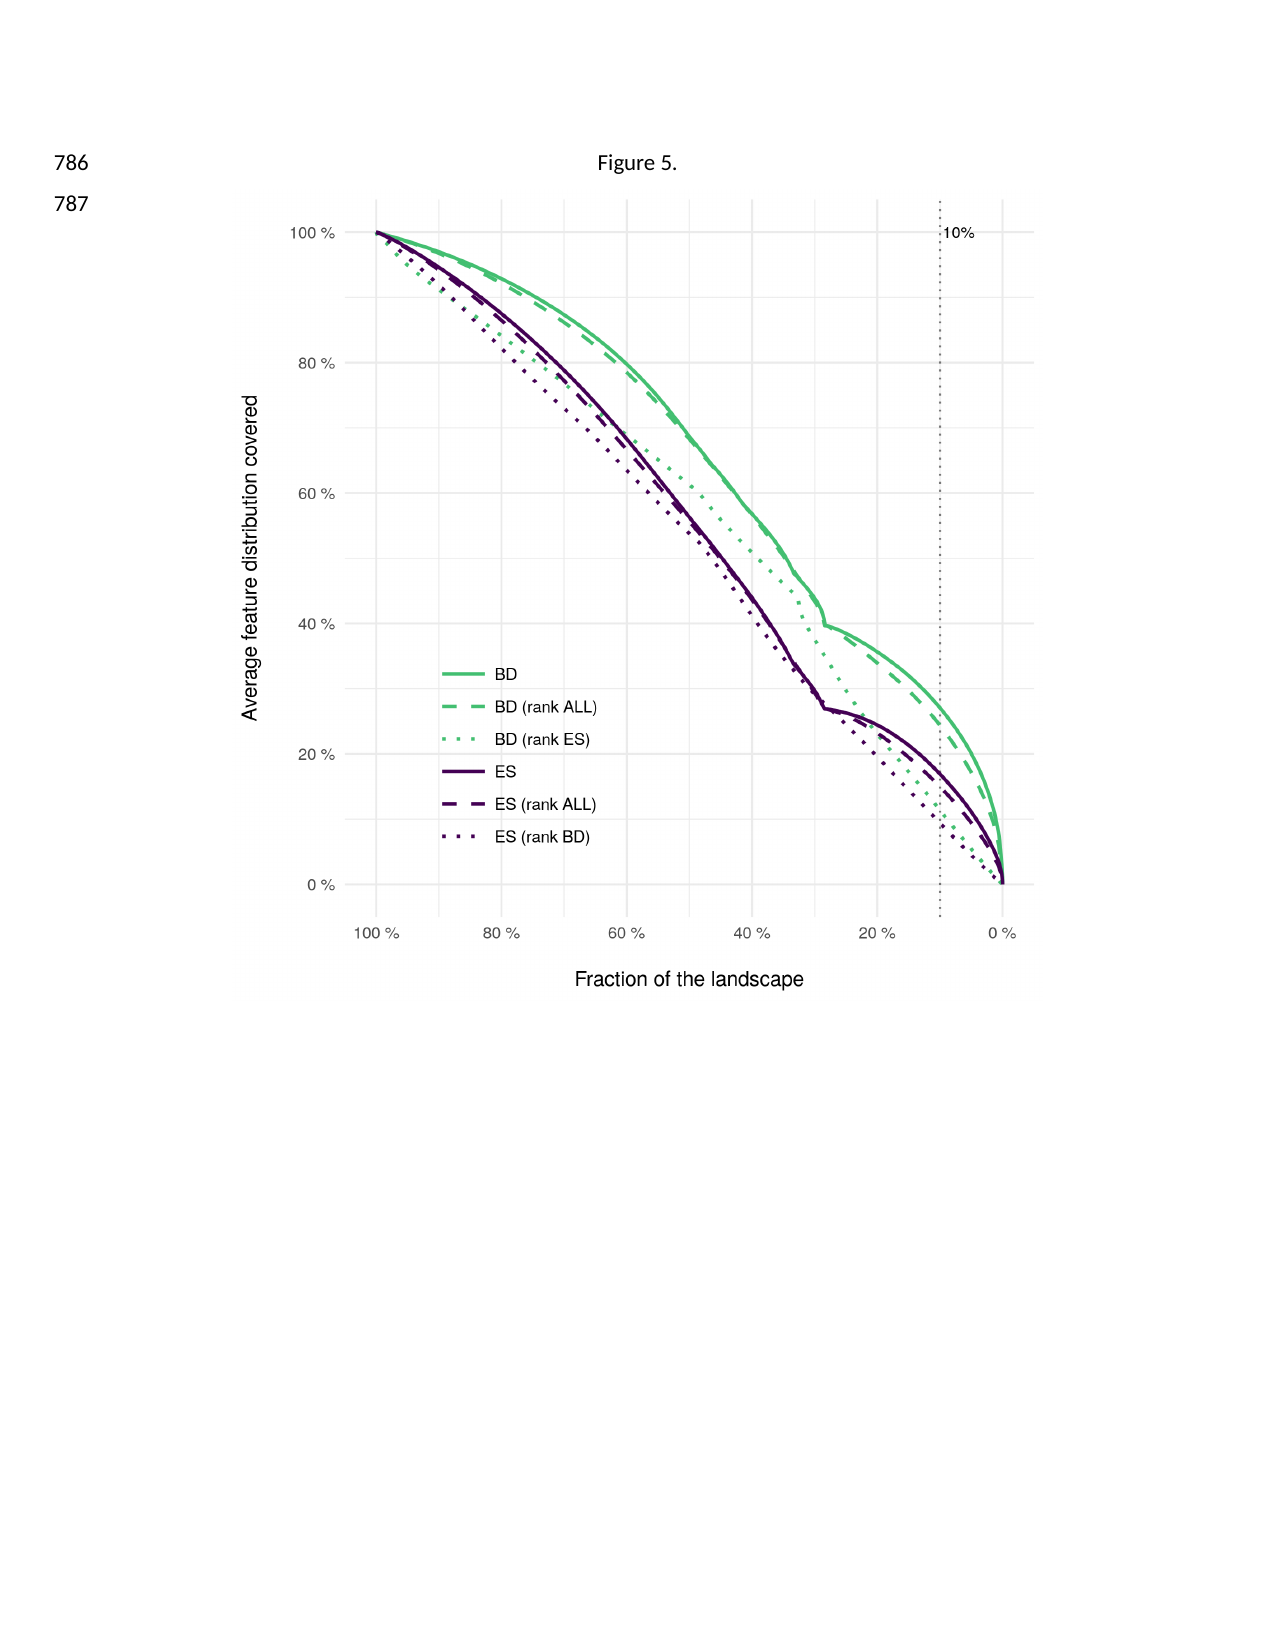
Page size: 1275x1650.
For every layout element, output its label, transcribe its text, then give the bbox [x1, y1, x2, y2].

picture [232, 189, 1044, 1001]
text Figure 5. [118, 148, 1157, 176]
